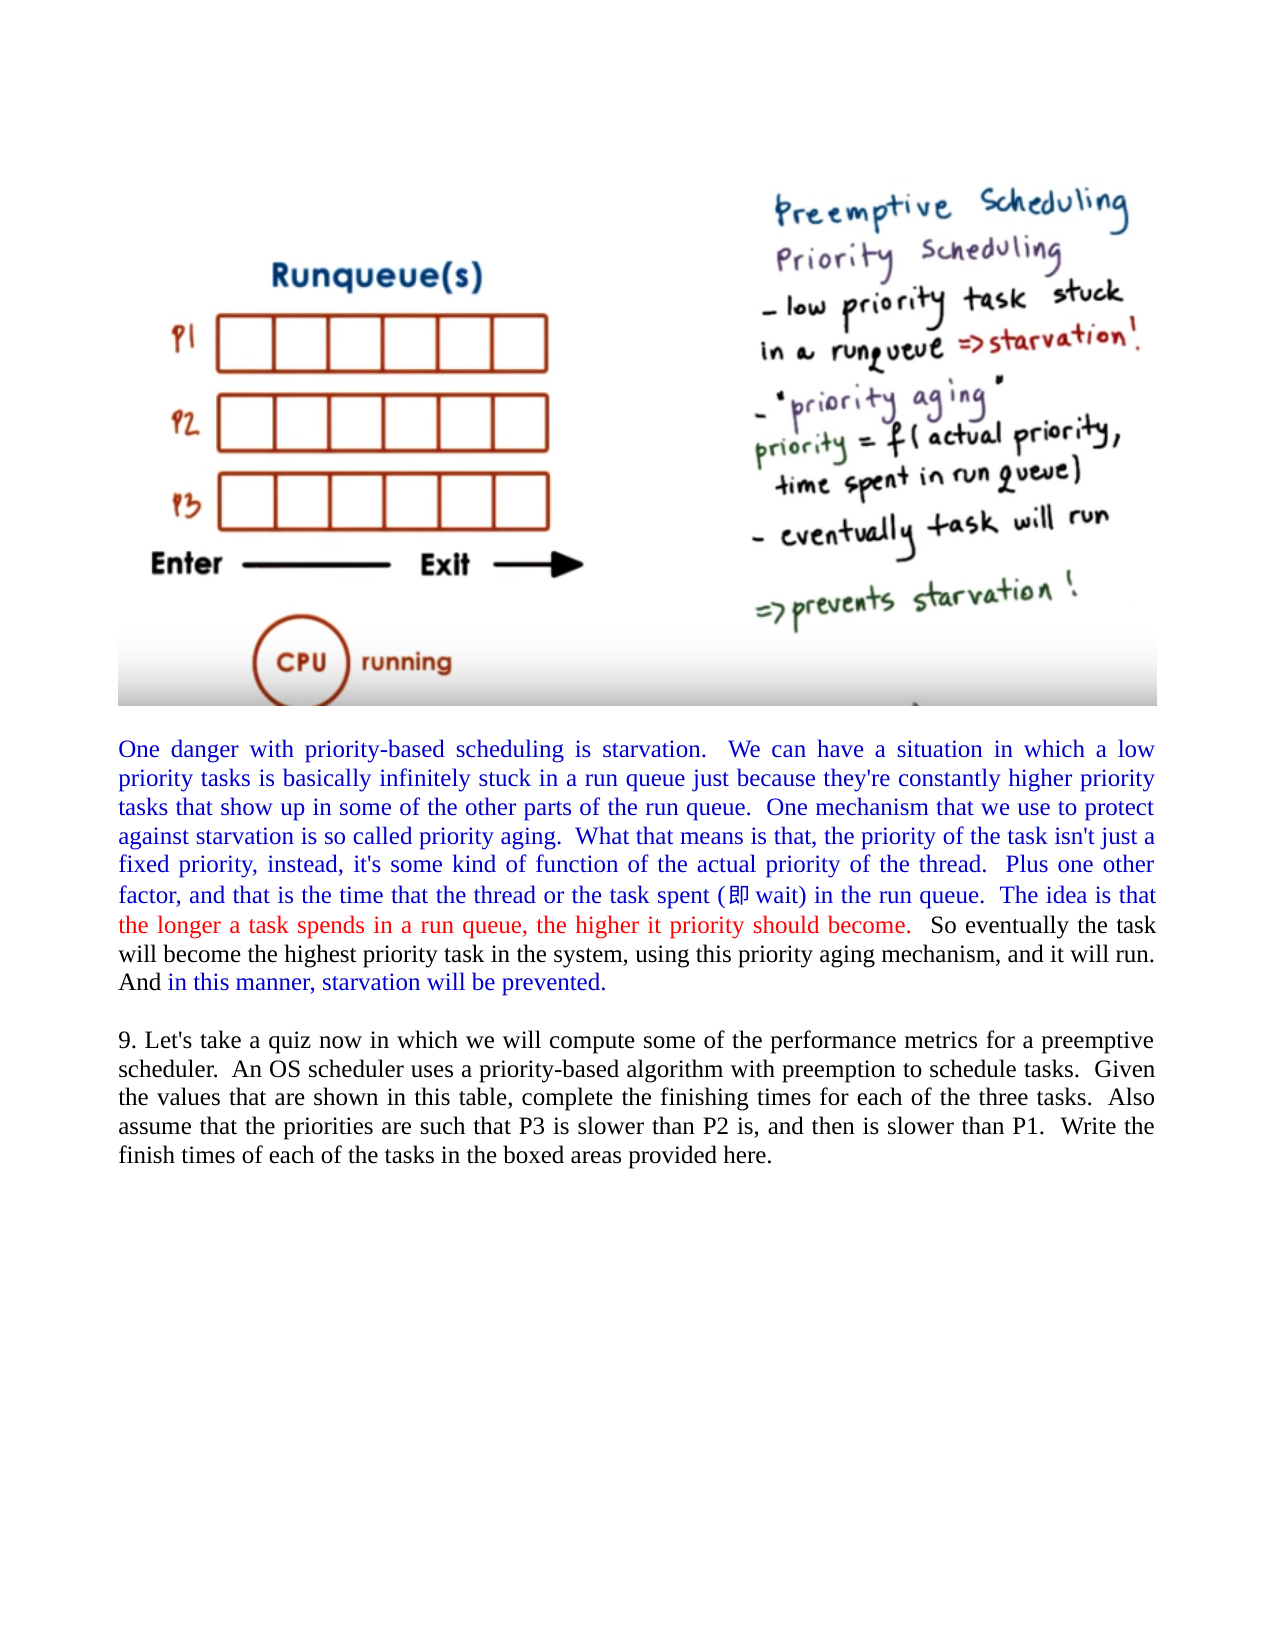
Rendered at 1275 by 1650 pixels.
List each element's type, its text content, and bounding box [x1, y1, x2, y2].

picture [118, 175, 1157, 706]
text One danger with priority-based scheduling is starvation. We can have a situation in which a low priority tasks is basically infinitely stuck in a run queue just because they're constantly higher priority tasks that show up in some of the other parts of the run queue. One mechanism that we use to protect against starvation is so called priority aging. What that means is that, the priority of the task isn't just a fixed priority, instead, it's some kind of function of the actual priority of the thread. Plus one other factor, and that is the time that the thread or the task spent (即wait) in the run queue. The idea is that the longer a task spends in a run queue, the higher it priority should become. So eventually the task will become the highest priority task in the system, using this priority aging mechanism, and it will run. And in this manner, starvation will be prevented. [118, 734, 1157, 996]
text 9. Let's take a quiz now in which we will compute some of the performance metrics for a preemptive scheduler. An OS scheduler uses a priority-based algorithm with preemption to schedule tasks. Given the values that are shown in this table, complete the finishing times for each of the three tasks. Also assume that the priorities are such that P3 is slower than P2 is, and then is slower than P1. Write the finish times of each of the tasks in the boxed areas provided here. [118, 1025, 1157, 1169]
